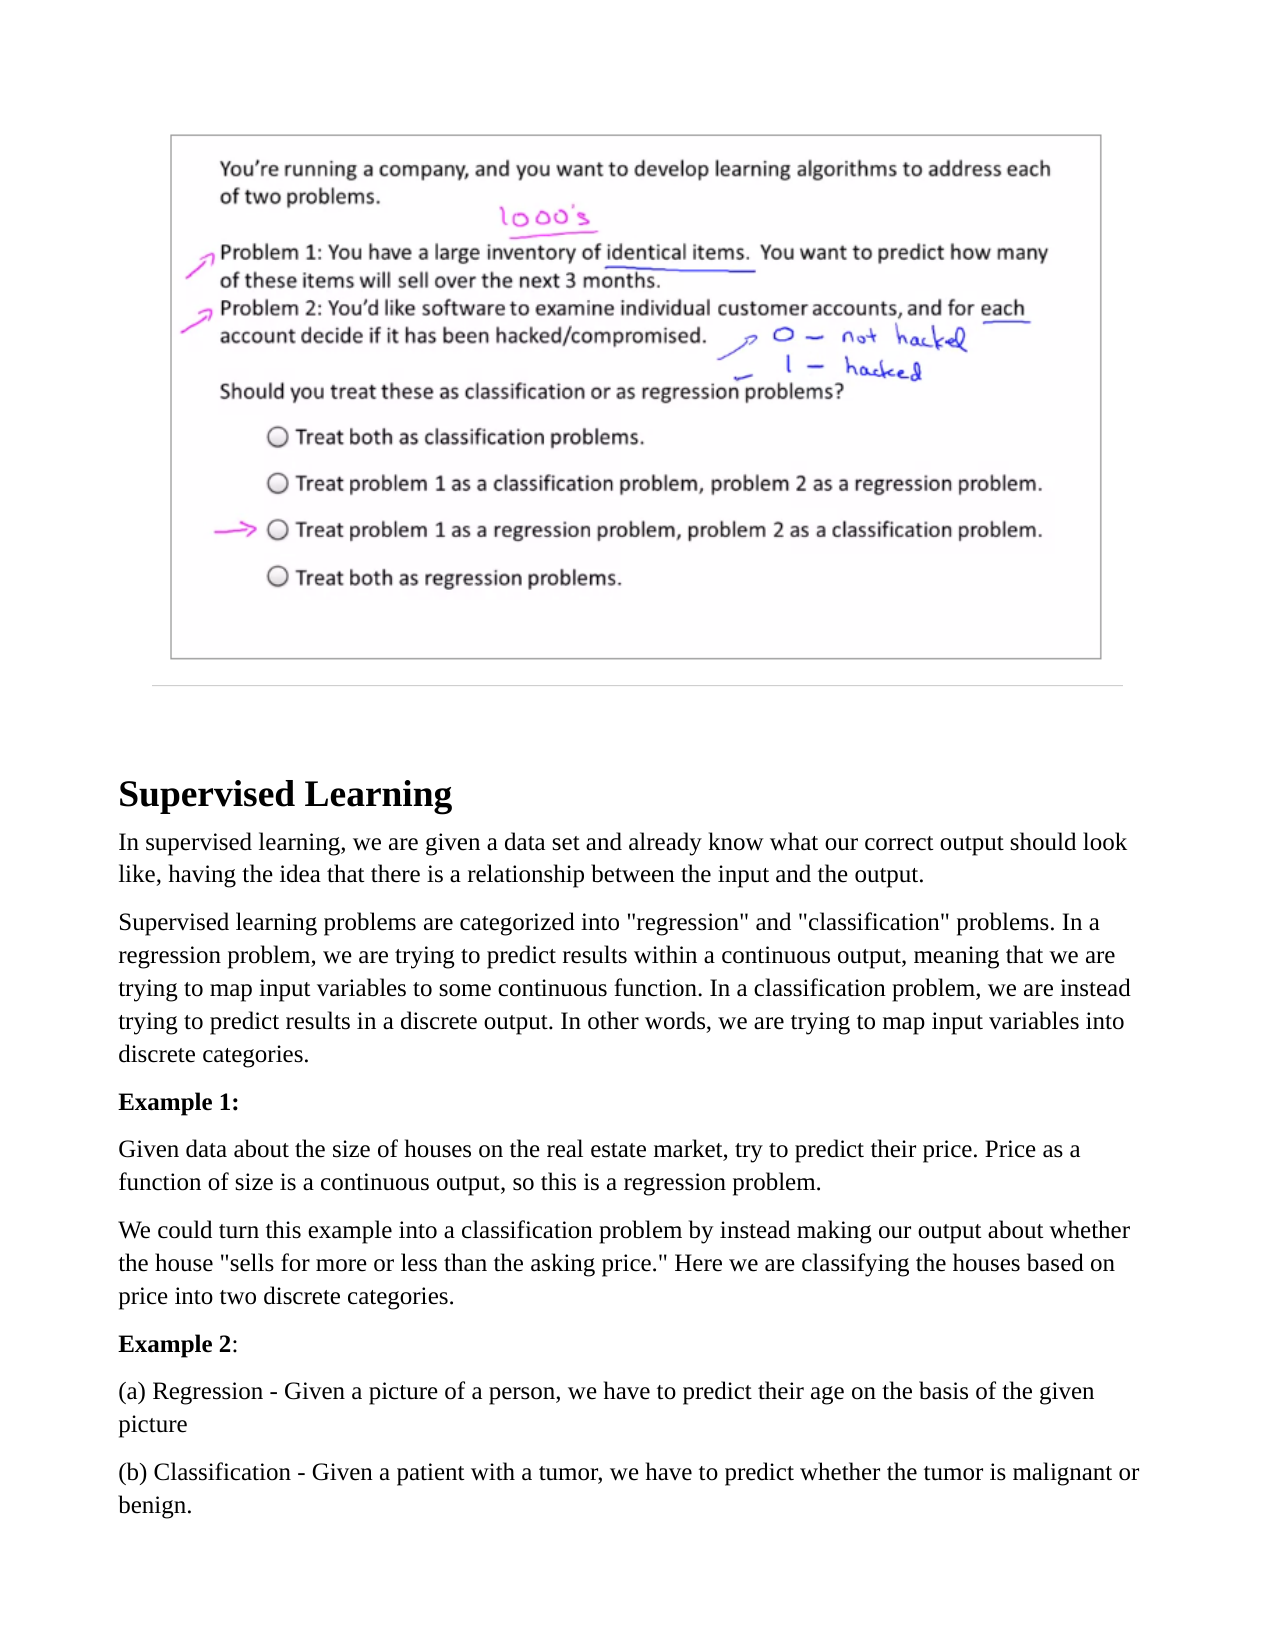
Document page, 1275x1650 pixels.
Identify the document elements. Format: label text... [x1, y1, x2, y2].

text Example 2: [118, 1329, 1157, 1357]
text We could turn this example into a classification problem by instead making our output about whether the house "sells for more or less than the asking price." Here we are classifying the houses based on price into two discrete categories. [118, 1215, 1157, 1310]
text In supervised learning, we are given a data set and already know what our correct output should look like, having the idea that there is a relationship between the input and the output. [118, 827, 1157, 888]
picture [152, 118, 1123, 693]
text Supervised learning problems are categorized into "regression" and "classification" problems. In a regression problem, we are trying to predict results within a continuous output, meaning that we are trying to map input variables to some continuous function. In a classification problem, we are instead trying to predict results in a discrete output. In other words, we are trying to map input variables into discrete categories. [118, 907, 1157, 1068]
text Given data about the size of houses on the real estate market, try to predict their price. Price as a function of size is a continuous output, so this is a regression problem. [118, 1134, 1157, 1196]
text Example 1: [118, 1087, 1157, 1116]
text (b) Classification - Given a patient with a tumor, we have to predict whether the tumor is malignant or benign. [118, 1457, 1157, 1519]
text (a) Regression - Given a picture of a person, we have to predict their age on the basis of the given picture [118, 1376, 1157, 1438]
subtitle Supervised Learning [118, 771, 1157, 814]
